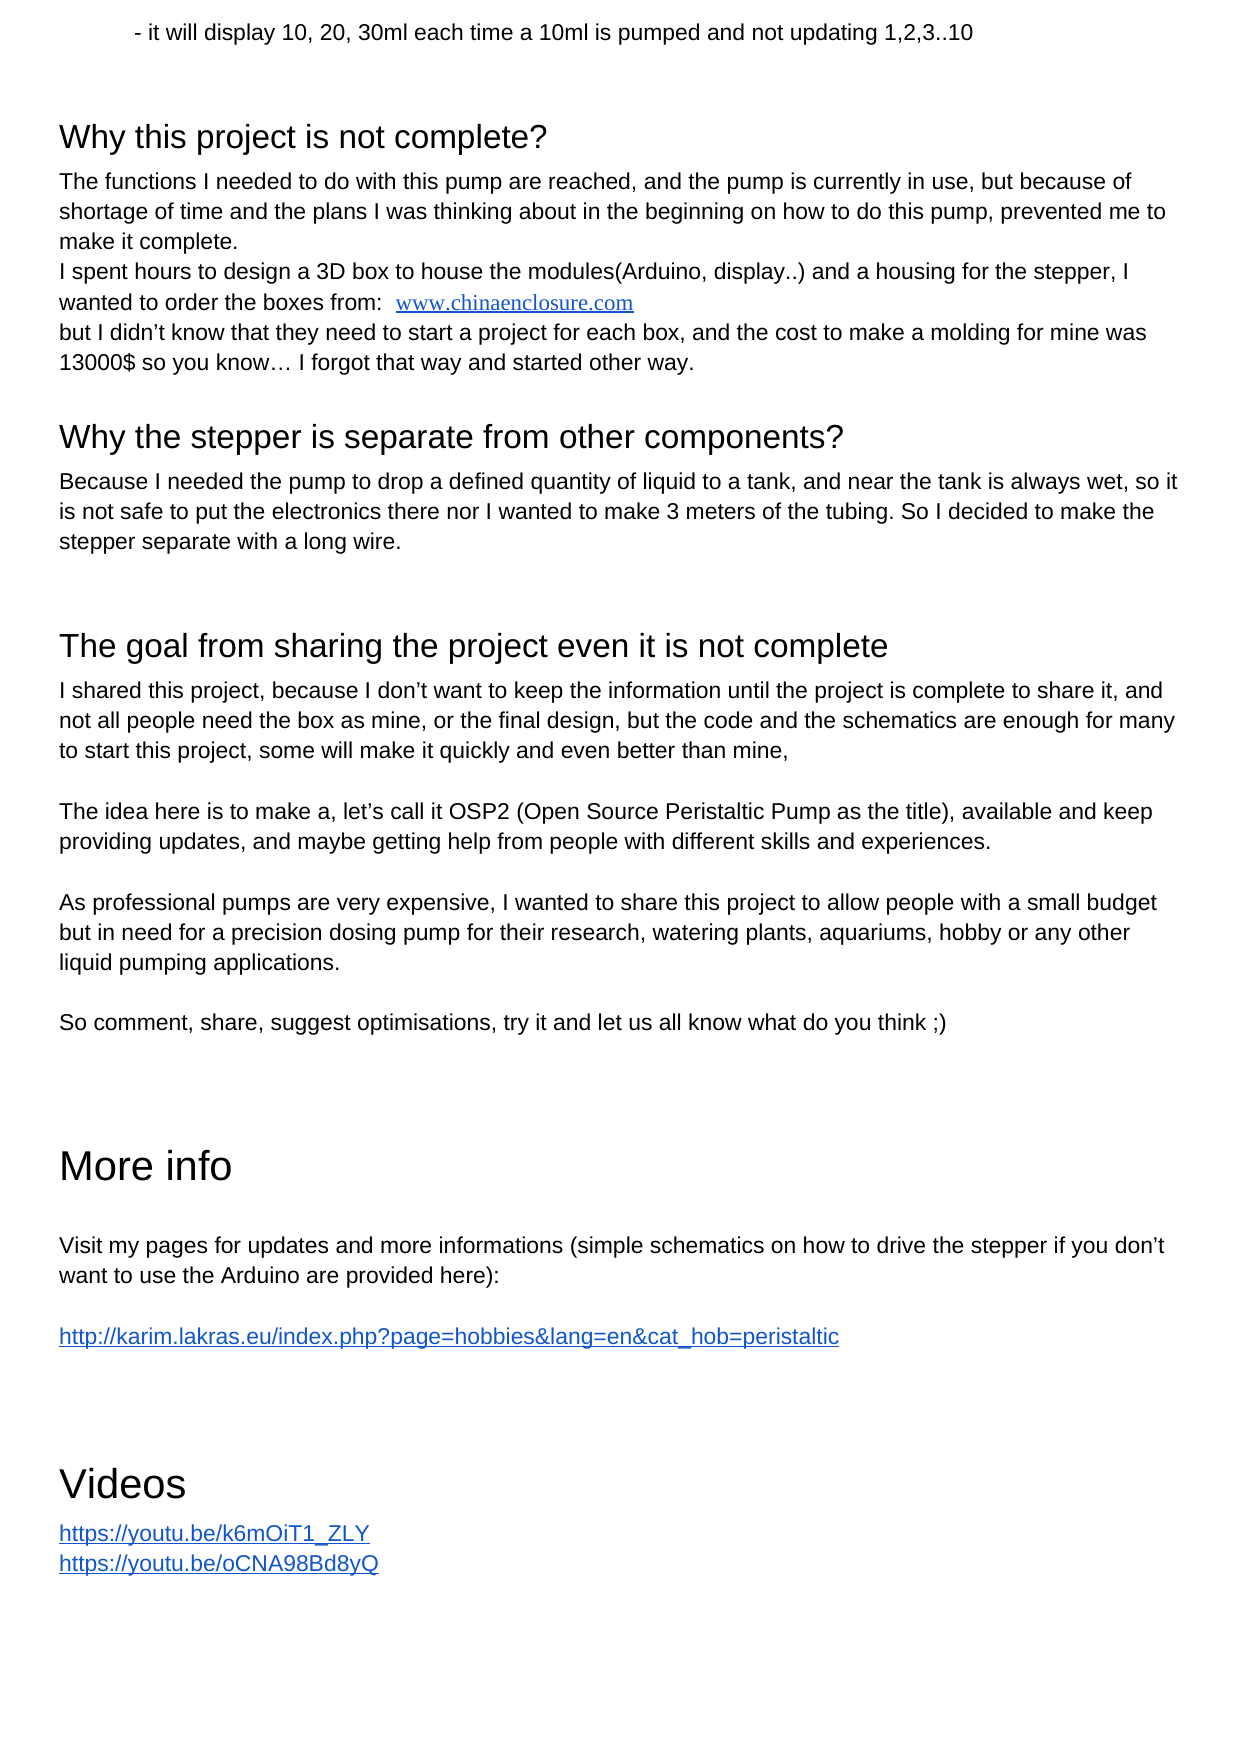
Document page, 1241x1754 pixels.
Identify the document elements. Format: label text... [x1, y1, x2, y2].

text but I didn’t know that they need to start a project for each box, and the cost to make a molding for mine was 13000$ so you know… I forgot that way and started other way. [59, 319, 1180, 375]
text I spent hours to design a 3D box to house the modules(Arduino, display..) and a housing for the stepper, I wanted to order the boxes from: www.chinaenclosure.com [59, 258, 1180, 315]
text The functions I needed to do with this pump are reached, and the pump is currently in use, but because of shortage of time and the plans I was thinking about in the beginning on how to do this pump, prevented me to make it complete. [59, 168, 1180, 254]
text https://youtu.be/k6mOiT1_ZLY [59, 1520, 1180, 1546]
text http://karim.lakras.eu/index.php?page=hobbies&lang=en&cat_hob=peristaltic [59, 1323, 1180, 1349]
text Visit my pages for updates and more informations (simple schematics on how to drive the stepper if you don’t want to use the Arduino are provided here): [59, 1232, 1180, 1289]
text - it will display 10, 20, 30ml each time a 10ml is pumped and not updating 1,2,3..10 [59, 19, 1180, 45]
subtitle Videos [59, 1459, 1180, 1507]
subtitle More info [59, 1142, 1180, 1189]
text Because I needed the pump to drop a defined quantity of liquid to a tank, and near the tank is always wet, so it is not safe to put the electronics there nor I wanted to make 3 meters of the tubing. So I decided to make the stepper separate with a long wire. [59, 468, 1180, 554]
subtitle Why this project is not complete? [59, 117, 1180, 155]
text The idea here is to make a, let’s call it OSP2 (Open Source Peristaltic Pump as the title), available and keep providing updates, and maybe getting help from people with different skills and experiences. [59, 798, 1180, 854]
text https://youtu.be/oCNA98Bd8yQ [59, 1550, 1180, 1576]
text So comment, share, suggest optimisations, try it and let us all know what do you think ;) [59, 1009, 1180, 1036]
subtitle The goal from sharing the project even it is not complete [59, 626, 1180, 664]
text As professional pumps are very expensive, I wanted to share this project to allow people with a small budget but in need for a precision dosing pump for their research, watering plants, aquariums, hobby or any other liquid pumping applications. [59, 888, 1180, 975]
subtitle Why the stepper is separate from other components? [59, 417, 1180, 455]
text I shared this project, because I don’t want to keep the information until the project is complete to share it, and not all people need the box as mine, or the final design, but the code and the schematics are enough for many to start this project, some will make it quickly and even better than mine, [59, 677, 1180, 764]
